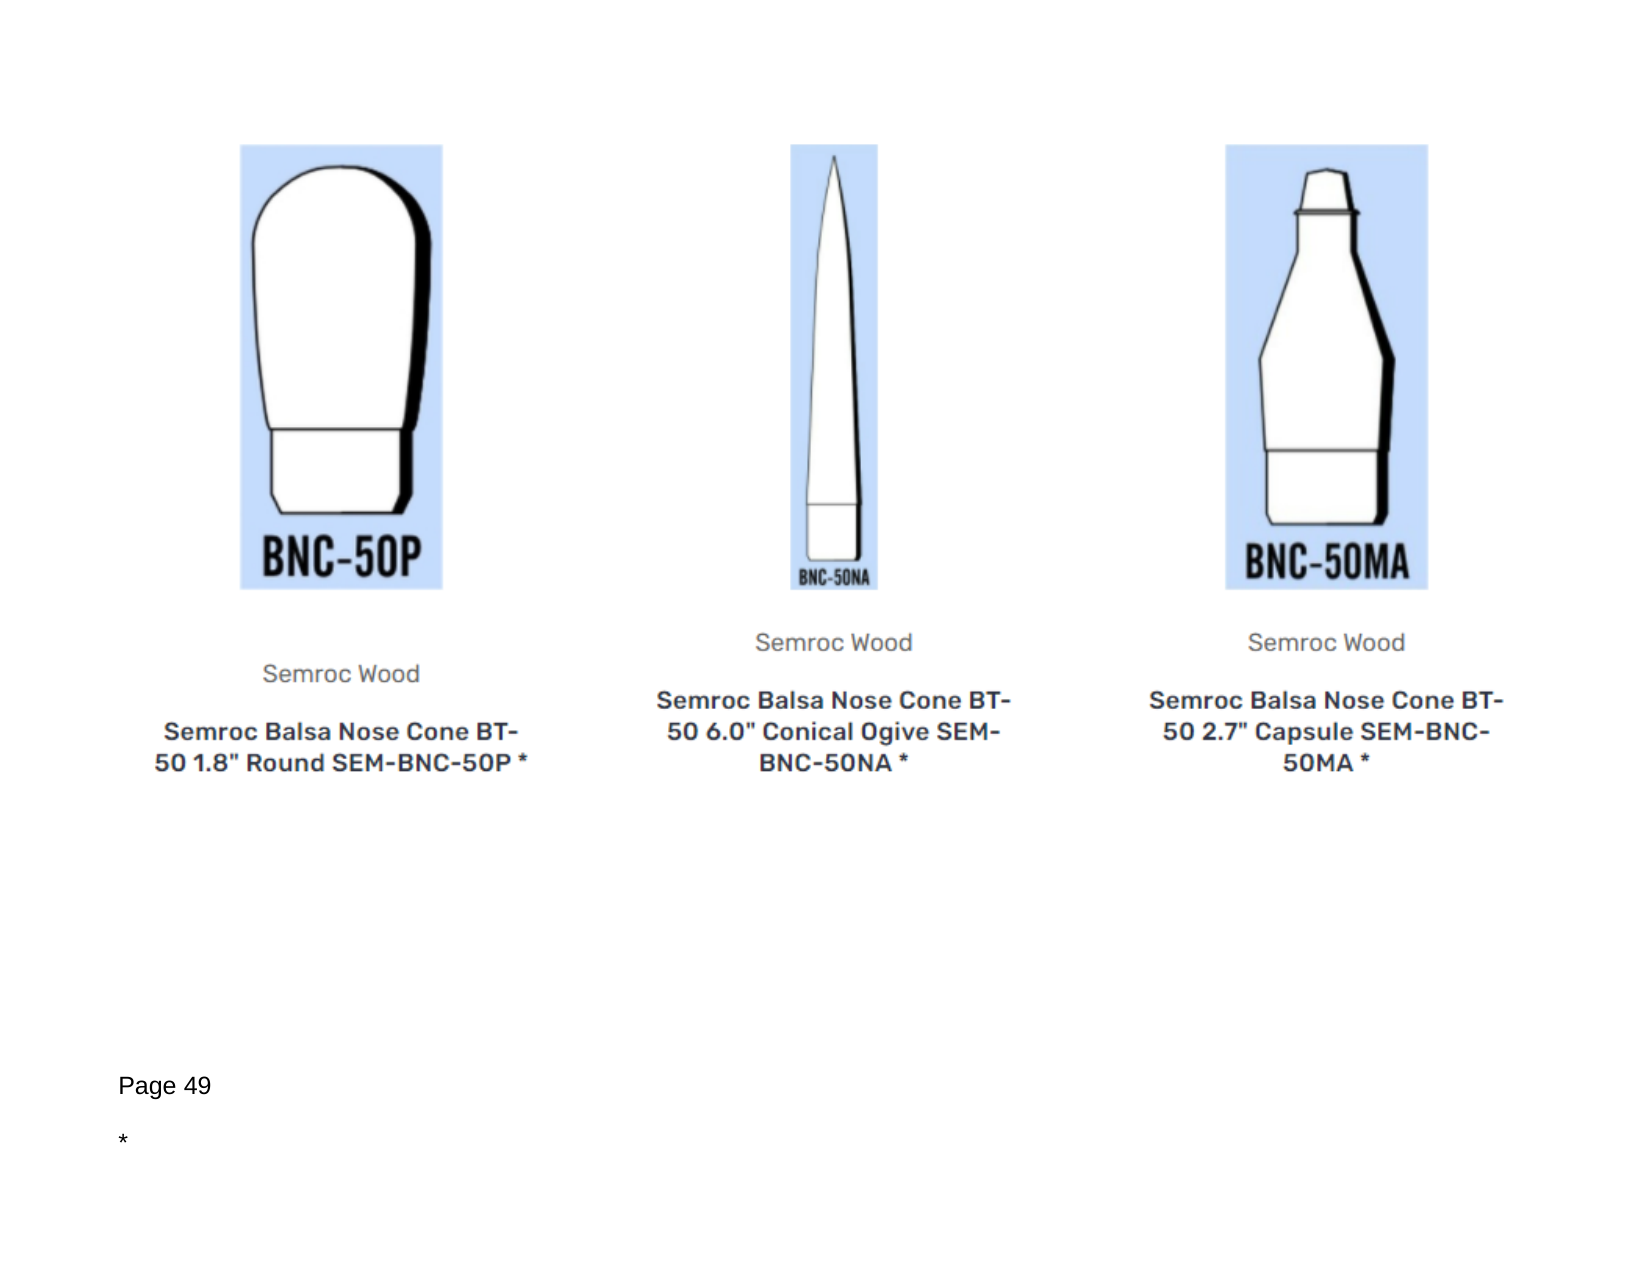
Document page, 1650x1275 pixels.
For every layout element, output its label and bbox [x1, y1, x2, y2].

picture [129, 118, 1521, 795]
